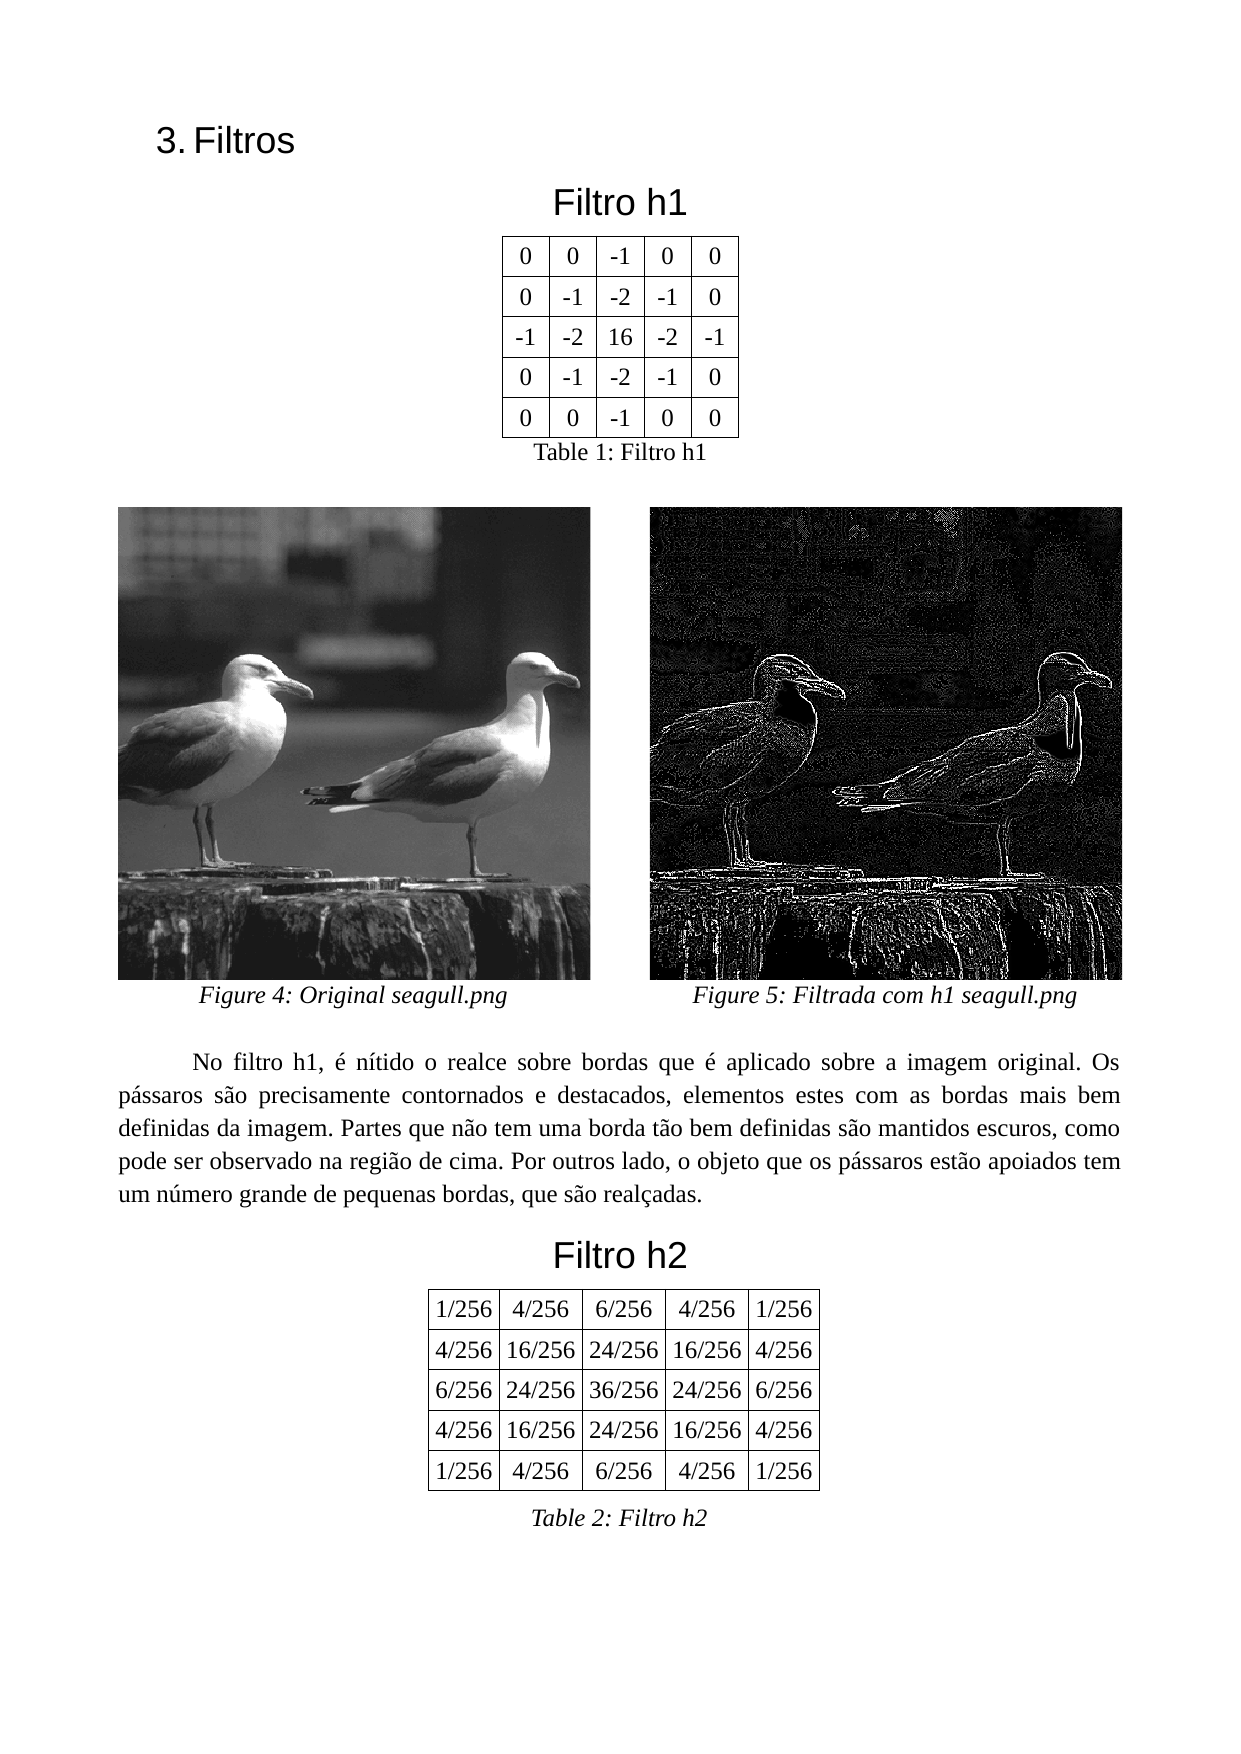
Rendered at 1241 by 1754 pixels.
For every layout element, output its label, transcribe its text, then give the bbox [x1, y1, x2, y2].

table_header 4/256 [500, 1290, 582, 1329]
table_cell -2 [550, 317, 596, 357]
table_cell 4/256 [749, 1330, 819, 1369]
table_cell 24/256 [500, 1370, 582, 1410]
table_header 0 [550, 237, 596, 276]
table_header 1/256 [749, 1290, 819, 1329]
table_cell 6/256 [749, 1370, 819, 1410]
text Table 2: Filtro h2 [118, 1503, 1122, 1532]
table_cell 4/256 [500, 1451, 582, 1490]
table_cell -2 [597, 277, 644, 316]
table_cell 0 [503, 277, 549, 316]
subtitle Filtro h1 [118, 180, 1122, 223]
table_cell 0 [550, 398, 596, 437]
table_cell -1 [645, 358, 691, 397]
table_cell 16/256 [666, 1330, 748, 1369]
table_cell 6/256 [583, 1451, 665, 1490]
table_cell 24/256 [583, 1330, 665, 1369]
table_cell 16/256 [500, 1330, 582, 1369]
table_cell 4/256 [429, 1330, 499, 1369]
subtitle Filtro h2 [118, 1233, 1122, 1276]
table_cell 16/256 [500, 1411, 582, 1450]
table_cell -1 [550, 277, 596, 316]
table_cell -1 [645, 277, 691, 316]
table_cell 24/256 [666, 1370, 748, 1410]
table_header 6/256 [583, 1290, 665, 1329]
picture [649, 507, 1123, 980]
table_cell 0 [503, 358, 549, 397]
table_cell -2 [645, 317, 691, 357]
table_cell -2 [597, 358, 644, 397]
table_header 0 [645, 237, 691, 276]
table_cell 0 [645, 398, 691, 437]
text No filtro h1, é nítido o realce sobre bordas que é aplicado sobre a imagem original. Os pássaros são precisamente contornados e destacados, elementos estes com as bordas mais bem definidas da imagem. Partes que não tem uma borda tão bem definidas são mantidos escuros, como pode ser observado na região de cima. Por outros lado, o objeto que os pássaros estão apoiados tem um número grande de pequenas bordas, que são realçadas. [118, 1047, 1122, 1208]
table_header -1 [597, 237, 644, 276]
text Table 1: Filtro h1 [118, 437, 1122, 466]
table_cell 4/256 [429, 1411, 499, 1450]
table_cell 6/256 [429, 1370, 499, 1410]
text Figure 5: Filtrada com h1 seagull.png [650, 980, 1122, 1008]
table_cell 4/256 [666, 1451, 748, 1490]
table_cell -1 [692, 317, 738, 357]
subtitle Filtros [156, 118, 1122, 161]
picture [118, 507, 591, 980]
table_cell 0 [692, 277, 738, 316]
table_cell 16/256 [666, 1411, 748, 1450]
table_cell 36/256 [583, 1370, 665, 1410]
table_cell 1/256 [429, 1451, 499, 1490]
table_cell 1/256 [749, 1451, 819, 1490]
table_cell 0 [692, 398, 738, 437]
table_cell -1 [503, 317, 549, 357]
table_cell 24/256 [583, 1411, 665, 1450]
table_cell 0 [692, 358, 738, 397]
table_header 1/256 [429, 1290, 499, 1329]
table_header 4/256 [666, 1290, 748, 1329]
text Figure 4: Original seagull.png [118, 980, 591, 1008]
table_cell 4/256 [749, 1411, 819, 1450]
table_cell 0 [503, 398, 549, 437]
table_header 0 [692, 237, 738, 276]
table_header 0 [503, 237, 549, 276]
table_cell 16 [597, 317, 644, 357]
table_cell -1 [550, 358, 596, 397]
table_cell -1 [597, 398, 644, 437]
